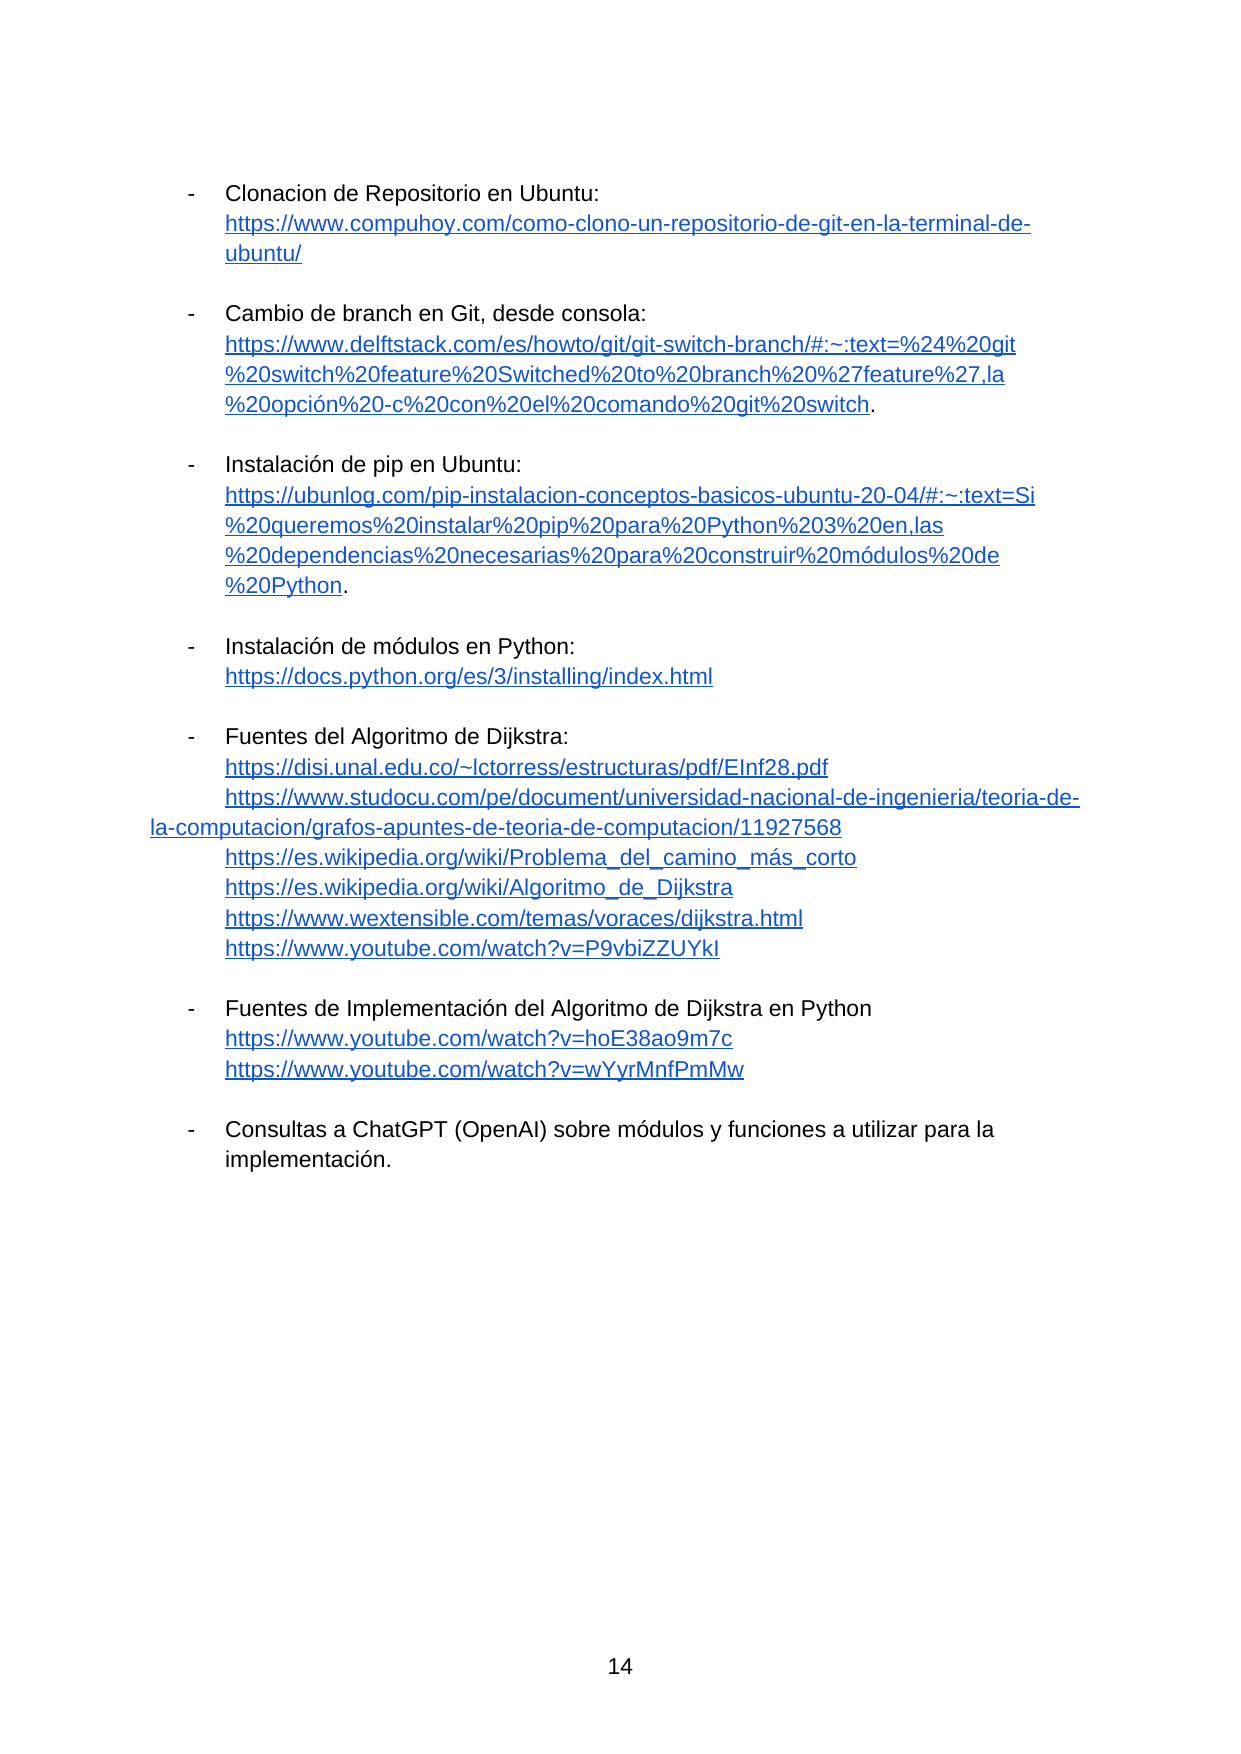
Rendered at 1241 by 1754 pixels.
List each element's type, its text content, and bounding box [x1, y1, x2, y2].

text https://es.wikipedia.org/wiki/Problema_del_camino_más_corto [150, 844, 1090, 870]
text https://www.wextensible.com/temas/voraces/dijkstra.html [225, 904, 1090, 931]
text https://www.delftstack.com/es/howto/git/git-switch-branch/#:~:text=%24%20git%20switch%20feature%20Switched%20to%20branch%20%27feature%27,la%20opción%20-c%20con%20el%20comando%20git%20switch. [225, 331, 1090, 417]
text https://www.youtube.com/watch?v=hoE38ao9m7c [225, 1025, 1090, 1052]
text https://www.studocu.com/pe/document/universidad-nacional-de-ingenieria/teoria-de-la-computacion/grafos-apuntes-de-teoria-de-computacion/11927568 [150, 784, 1090, 840]
list Instalación de módulos en Python: [187, 633, 1090, 659]
text https://docs.python.org/es/3/installing/index.html [225, 663, 1090, 689]
list Instalación de pip en Ubuntu: [187, 451, 1090, 478]
text https://www.youtube.com/watch?v=P9vbiZZUYkI [225, 935, 1090, 961]
text https://ubunlog.com/pip-instalacion-conceptos-basicos-ubuntu-20-04/#:~:text=Si%20queremos%20instalar%20pip%20para%20Python%203%20en,las%20dependencias%20necesarias%20para%20construir%20módulos%20de%20Python. [225, 482, 1090, 598]
list Fuentes de Implementación del Algoritmo de Dijkstra en Python [187, 995, 1090, 1021]
text https://www.youtube.com/watch?v=wYyrMnfPmMw [225, 1056, 1090, 1082]
list Cambio de branch en Git, desde consola: [187, 300, 1090, 327]
list Consultas a ChatGPT (OpenAI) sobre módulos y funciones a utilizar para la implementación. [187, 1116, 1090, 1172]
text https://www.compuhoy.com/como-clono-un-repositorio-de-git-en-la-terminal-de-ubuntu/ [225, 210, 1090, 266]
text https://es.wikipedia.org/wiki/Algoritmo_de_Dijkstra [150, 874, 1090, 901]
list Fuentes del Algoritmo de Dijkstra: [187, 723, 1090, 749]
text https://disi.unal.edu.co/~lctorress/estructuras/pdf/EInf28.pdf [150, 753, 1090, 780]
list Clonacion de Repositorio en Ubuntu: [187, 179, 1090, 206]
